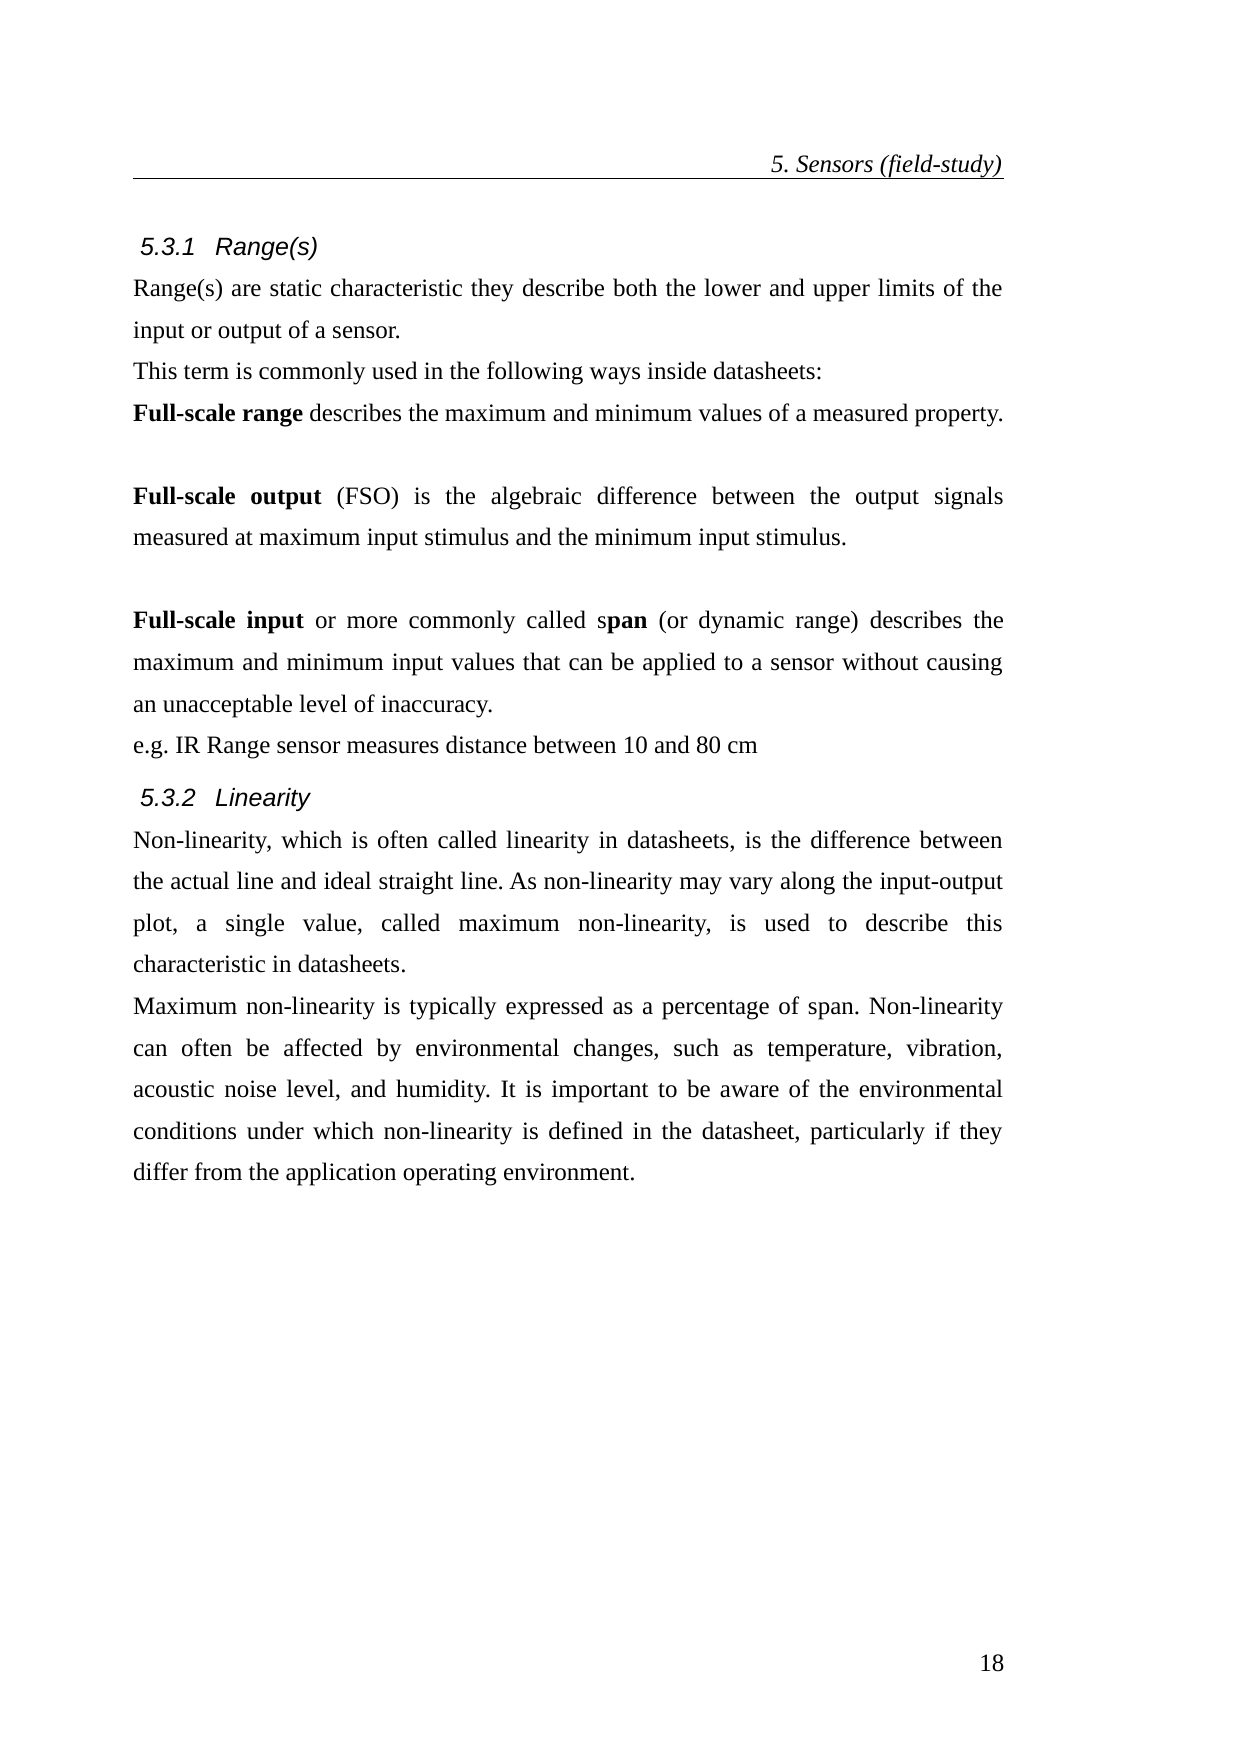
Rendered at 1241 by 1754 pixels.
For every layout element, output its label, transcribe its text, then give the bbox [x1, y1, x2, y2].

text Full-scale input or more commonly called span (or dynamic range) describes the maximum and minimum input values that can be applied to a sensor without causing an unacceptable level of inaccuracy. [133, 607, 1004, 717]
text Range(s) are static characteristic they describe both the lower and upper limits of the input or output of a sensor. [133, 274, 1004, 343]
subtitle Linearity [140, 784, 1004, 812]
text This term is commonly used in the following ways inside datasheets: [133, 357, 1004, 385]
text Full-scale output (FSO) is the algebraic difference between the output signals measured at maximum input stimulus and the minimum input stimulus. [133, 482, 1004, 551]
text Maximum non-linearity is typically expressed as a percentage of span. Non-linearity can often be affected by environmental changes, such as temperature, vibration, acoustic noise level, and humidity. It is important to be aware of the environmental conditions under which non-linearity is defined in the datasheet, particularly if they differ from the application operating environment. [133, 992, 1004, 1186]
subtitle Range(s) [140, 232, 1004, 260]
text Full-scale range describes the maximum and minimum values of a measured property. [133, 399, 1004, 427]
text Non-linearity, which is often called linearity in datasheets, is the difference between the actual line and ideal straight line. As non-linearity may vary along the input-output plot, a single value, called maximum non-linearity, is used to describe this characteristic in datasheets. [133, 826, 1004, 978]
text e.g. IR Range sensor measures distance between 10 and 80 cm [133, 731, 1004, 759]
